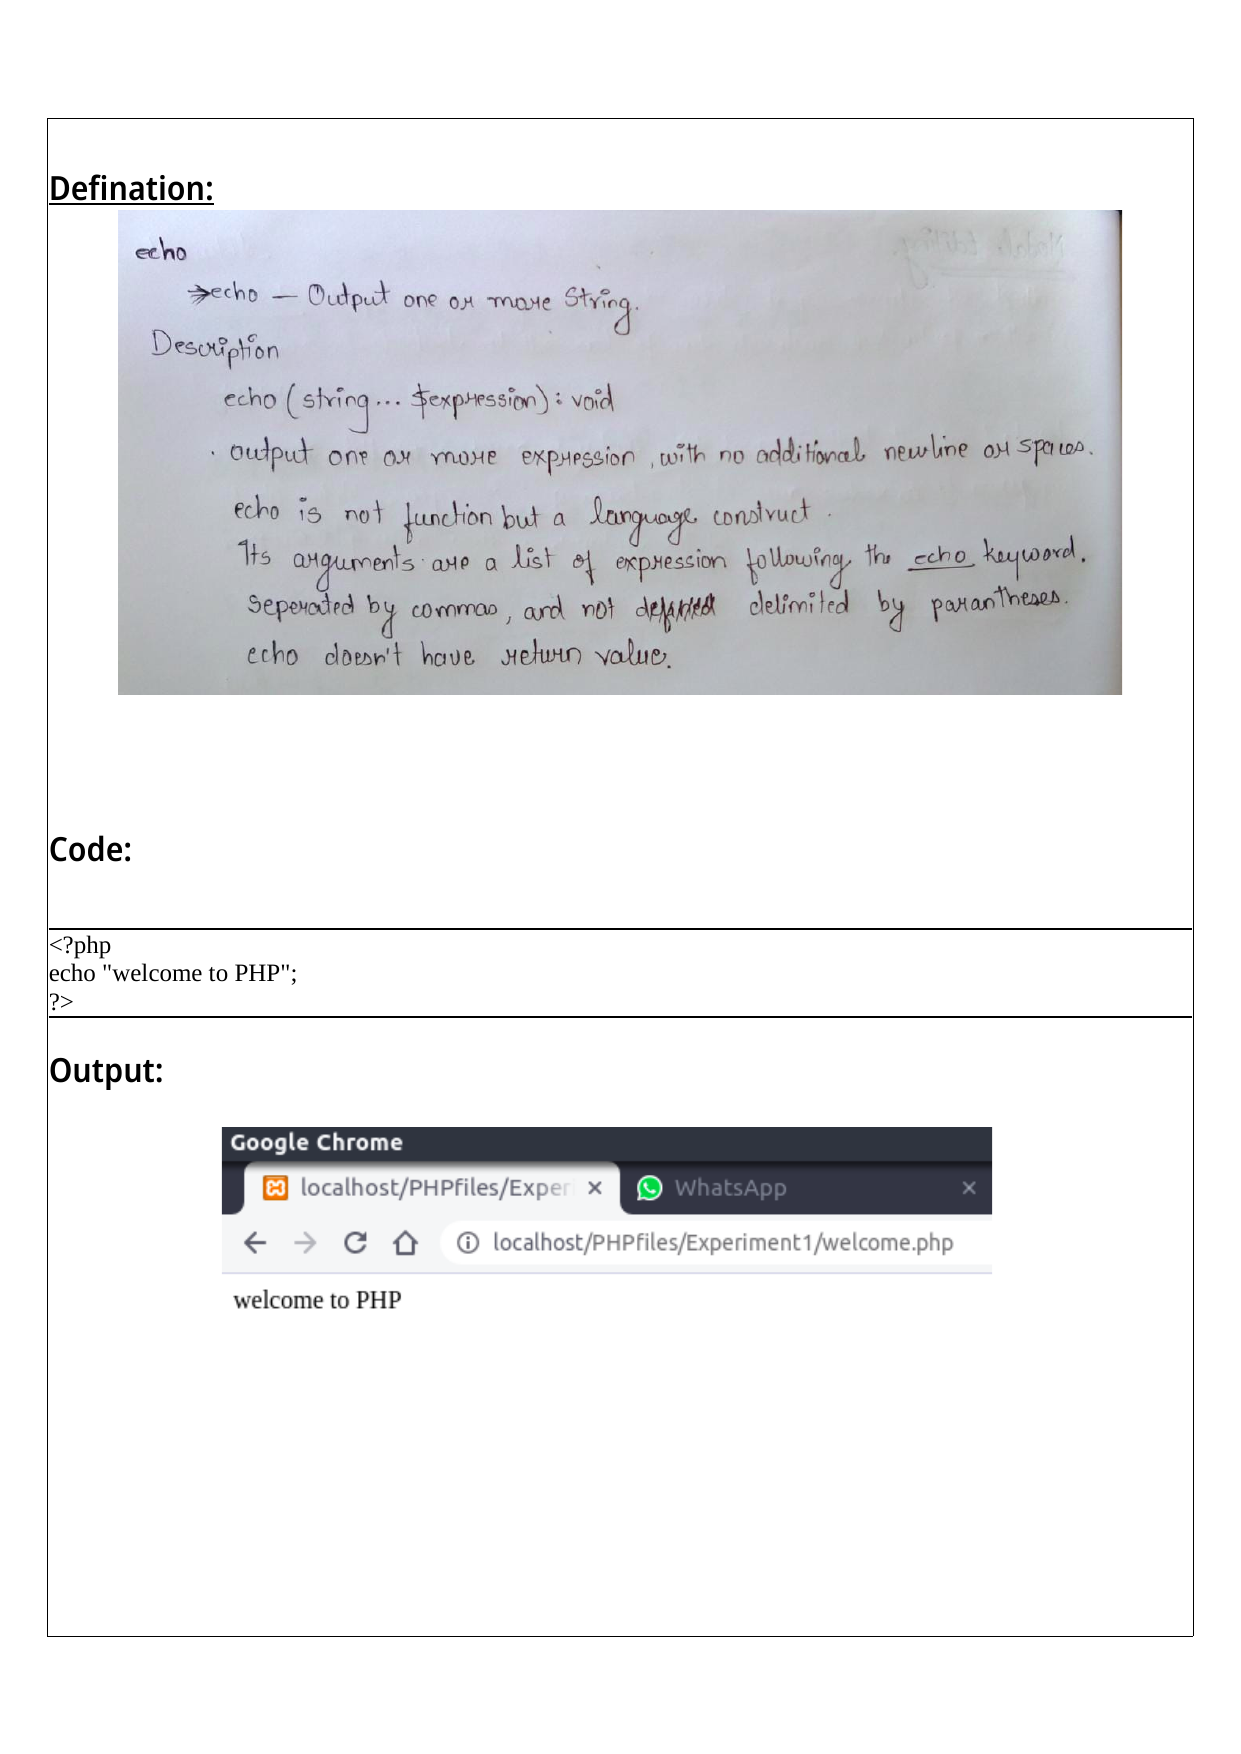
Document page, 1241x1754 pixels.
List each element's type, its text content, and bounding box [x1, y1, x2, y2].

text Defination: [48, 165, 1192, 210]
picture [221, 1127, 993, 1423]
text Code: [48, 825, 1192, 871]
text Output: [48, 1046, 1192, 1092]
picture [118, 210, 1123, 695]
table_header <?php echo "welcome to PHP"; ?> [49, 930, 1192, 1016]
